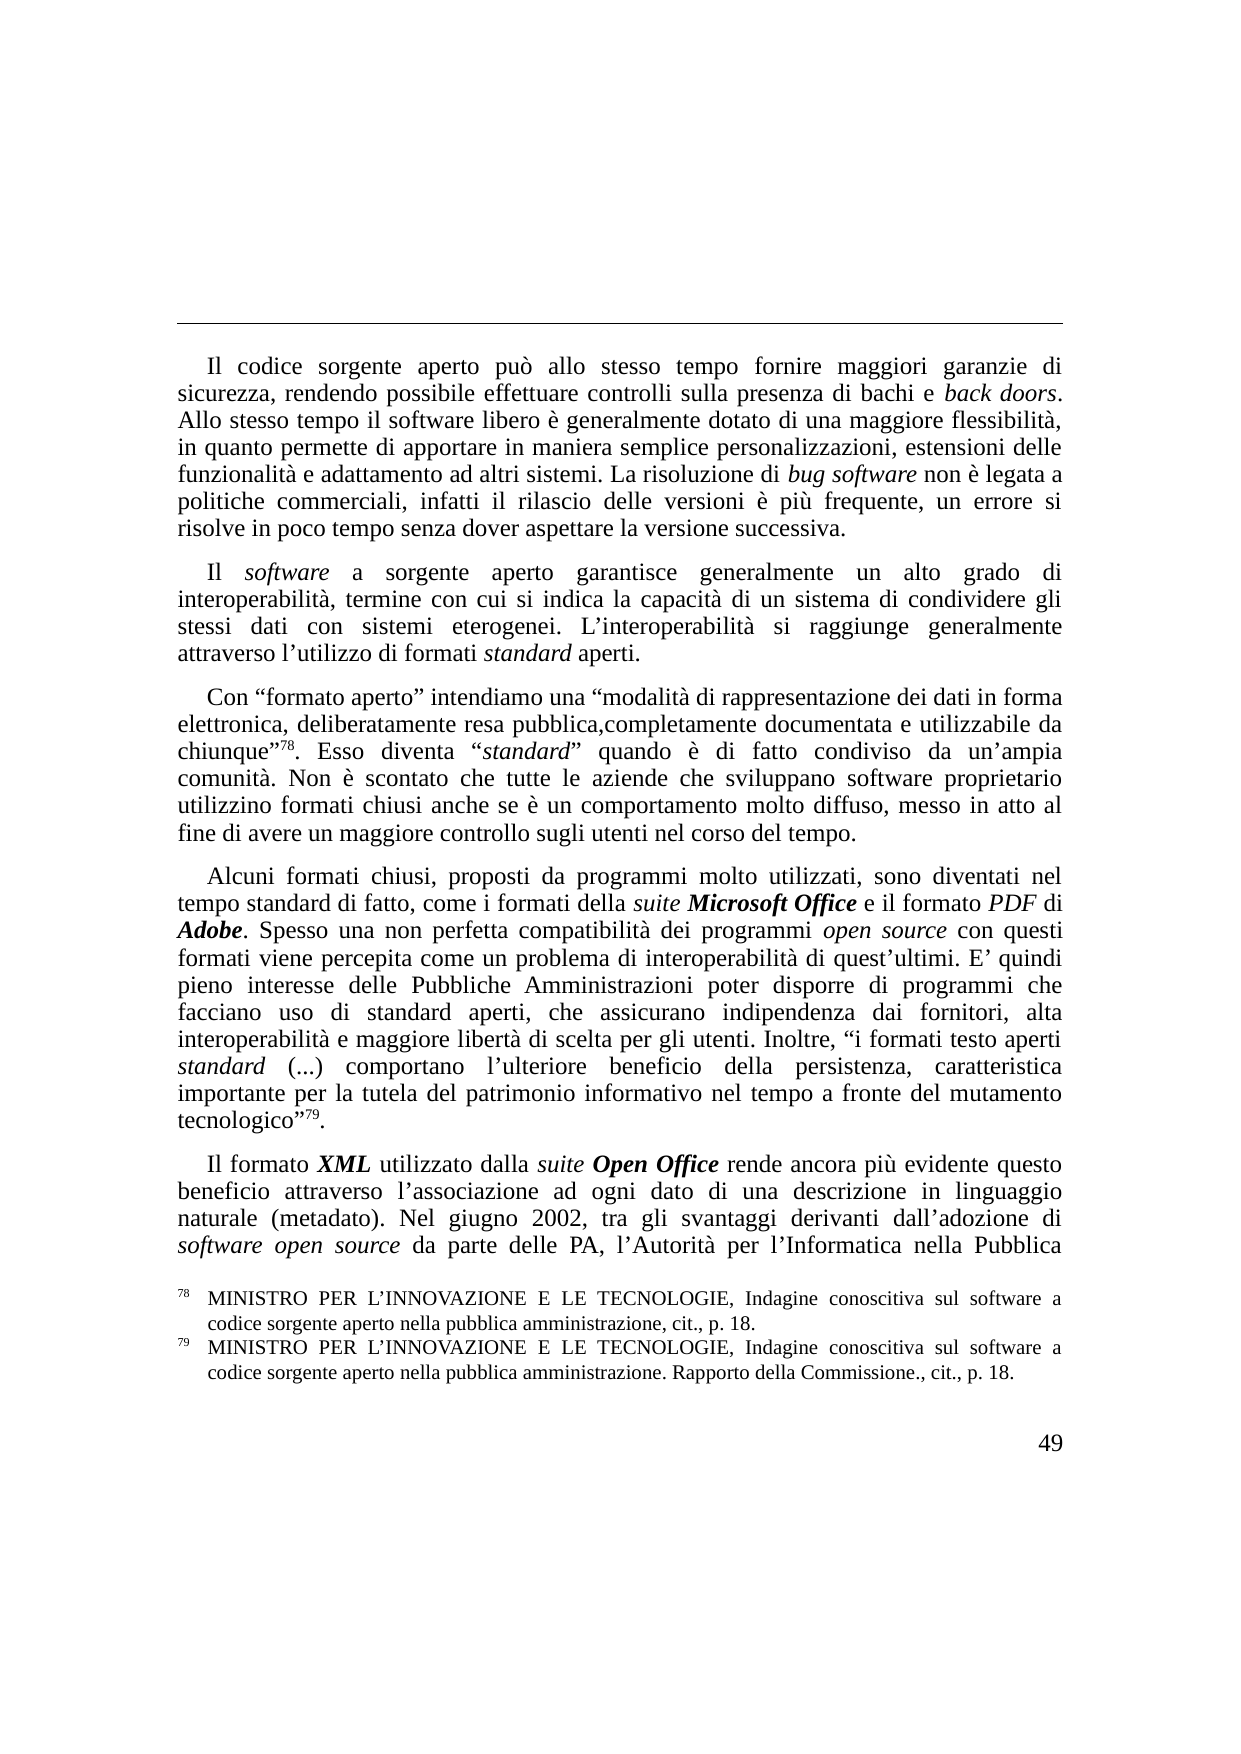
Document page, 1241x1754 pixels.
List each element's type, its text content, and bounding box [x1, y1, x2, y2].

text Alcuni formati chiusi, proposti da programmi molto utilizzati, sono diventati nel tempo standard di fatto, come i formati della suite Microsoft Office e il formato PDF di Adobe. Spesso una non perfetta compatibilità dei programmi open source con questi formati viene percepita come un problema di interoperabilità di quest’ultimi. E’ quindi pieno interesse delle Pubbliche Amministrazioni poter disporre di programmi che facciano uso di standard aperti, che assicurano indipendenza dai fornitori, alta interoperabilità e maggiore libertà di scelta per gli utenti. Inoltre, “i formati testo aperti standard (...) comportano l’ulteriore beneficio della persistenza, caratteristica importante per la tutela del patrimonio informativo nel tempo a fronte del mutamento tecnologico”. [177, 863, 1063, 1134]
text Il software a sorgente aperto garantisce generalmente un alto grado di interoperabilità, termine con cui si indica la capacità di un sistema di condividere gli stessi dati con sistemi eterogenei. L’interoperabilità si raggiunge generalmente attraverso l’utilizzo di formati standard aperti. [177, 559, 1063, 667]
text MINISTRO PER L’INNOVAZIONE E LE TECNOLOGIE, Indagine conoscitiva sul software a codice sorgente aperto nella pubblica amministrazione. Rapporto della Commissione., cit., p. 18. [177, 1336, 1063, 1384]
text Il formato XML utilizzato dalla suite Open Office rende ancora più evidente questo beneficio attraverso l’associazione ad ogni dato di una descrizione in linguaggio naturale (metadato). Nel giugno 2002, tra gli svantaggi derivanti dall’adozione di software open source da parte delle PA, l’Autorità per l’Informatica nella Pubblica [177, 1151, 1063, 1259]
text Con “formato aperto” intendiamo una “modalità di rappresentazione dei dati in forma elettronica, deliberatamente resa pubblica,completamente documentata e utilizzabile da chiunque”. Esso diventa “standard” quando è di fatto condiviso da un’ampia comunità. Non è scontato che tutte le aziende che sviluppano software proprietario utilizzino formati chiusi anche se è un comportamento molto diffuso, messo in atto al fine di avere un maggiore controllo sugli utenti nel corso del tempo. [177, 684, 1063, 846]
text Il codice sorgente aperto può allo stesso tempo fornire maggiori garanzie di sicurezza, rendendo possibile effettuare controlli sulla presenza di bachi e back doors. Allo stesso tempo il software libero è generalmente dotato di una maggiore flessibilità, in quanto permette di apportare in maniera semplice personalizzazioni, estensioni delle funzionalità e adattamento ad altri sistemi. La risoluzione di bug software non è legata a politiche commerciali, infatti il rilascio delle versioni è più frequente, un errore si risolve in poco tempo senza dover aspettare la versione successiva. [177, 353, 1063, 542]
text MINISTRO PER L’INNOVAZIONE E LE TECNOLOGIE, Indagine conoscitiva sul software a codice sorgente aperto nella pubblica amministrazione, cit., p. 18. [177, 1287, 1063, 1334]
